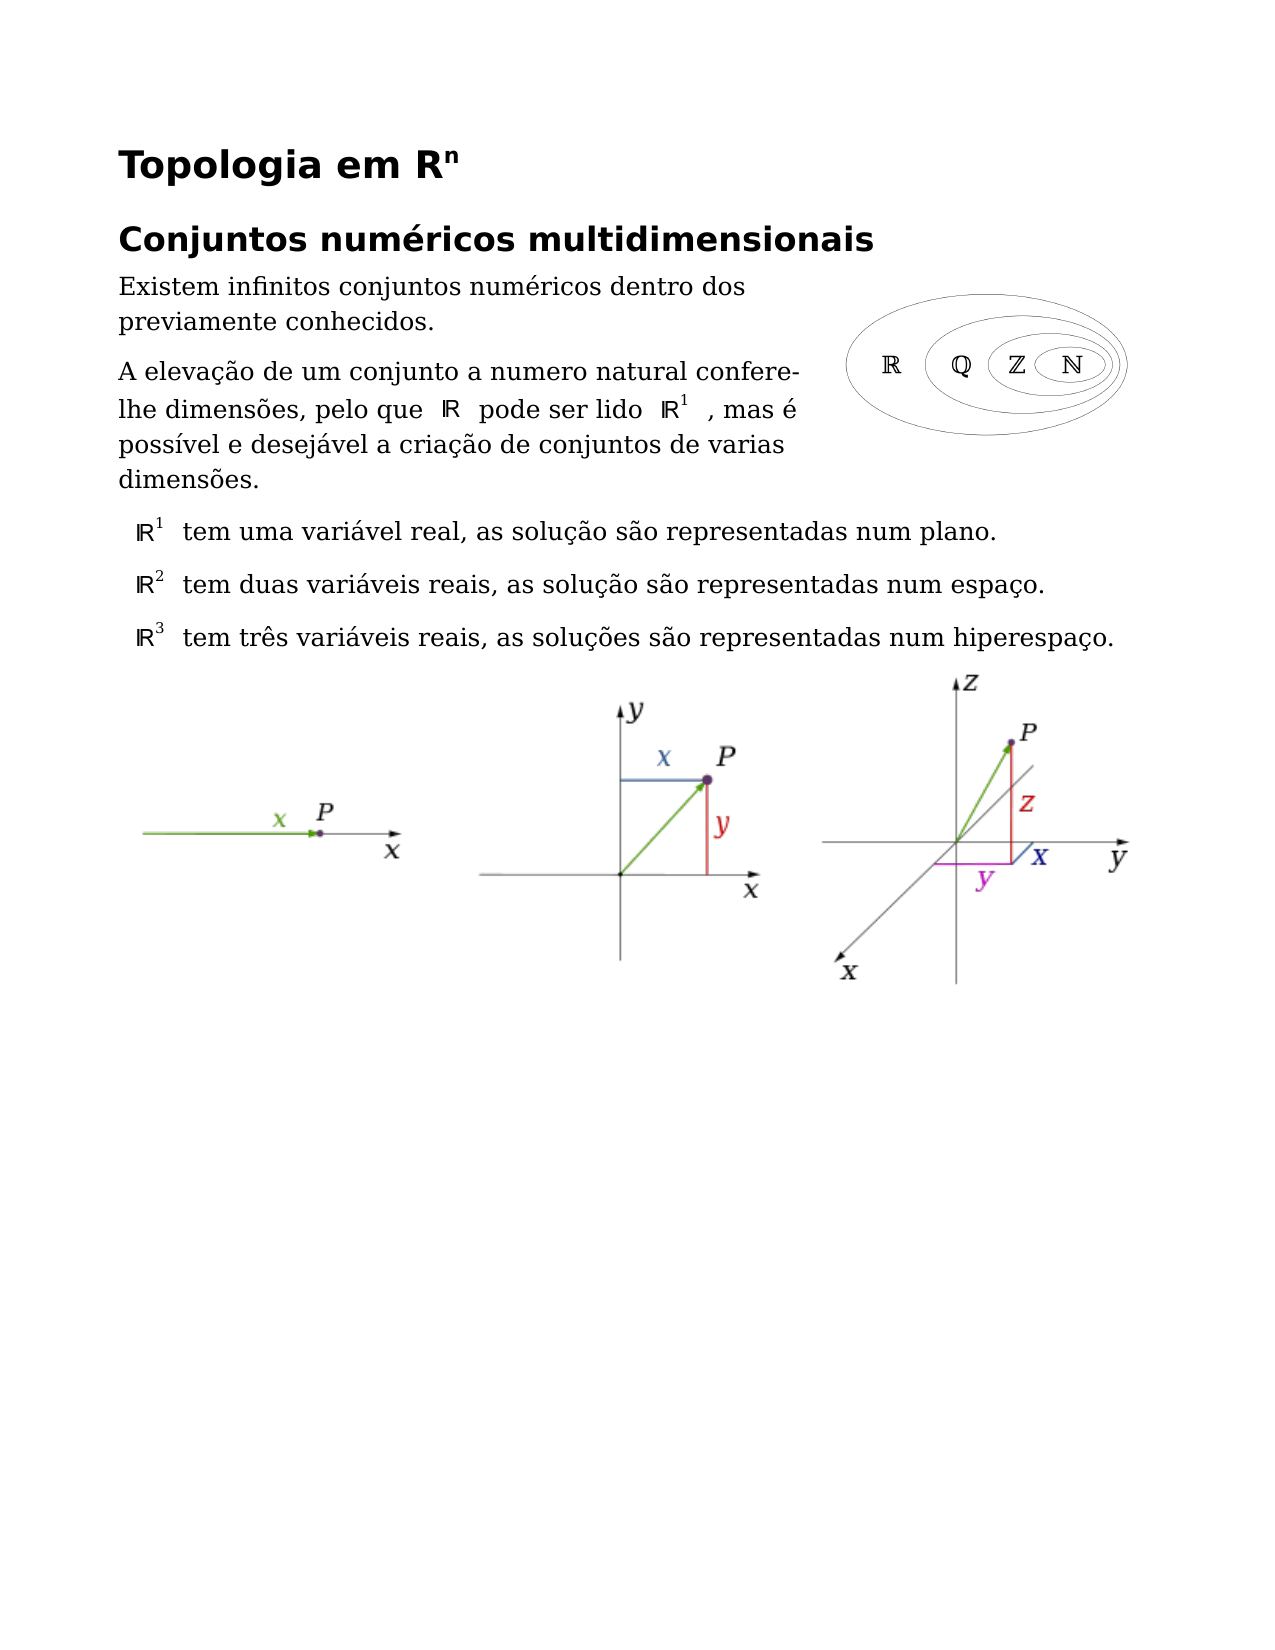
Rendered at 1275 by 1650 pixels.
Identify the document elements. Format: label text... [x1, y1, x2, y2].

text tem três variáveis reais, as soluções são representadas num hiperespaço. [118, 620, 1157, 652]
picture [824, 272, 1149, 457]
picture [468, 672, 781, 986]
text Existem infinitos conjuntos numéricos dentro dos previamente conhecidos. [118, 272, 824, 336]
text tem uma variável real, as solução são representadas num plano. [118, 514, 1157, 547]
subtitle Topologia em Rn [118, 143, 1157, 187]
text tem duas variáveis reais, as solução são representadas num espaço. [118, 567, 1157, 599]
subtitle Conjuntos numéricos multidimensionais [118, 221, 1157, 260]
picture [118, 742, 431, 917]
picture [818, 672, 1131, 986]
text A elevação de um conjunto a numero natural confere-lhe dimensões, pelo quepode ser lido, mas é possível e desejável a criação de conjuntos de varias dimensões. [118, 357, 1157, 494]
